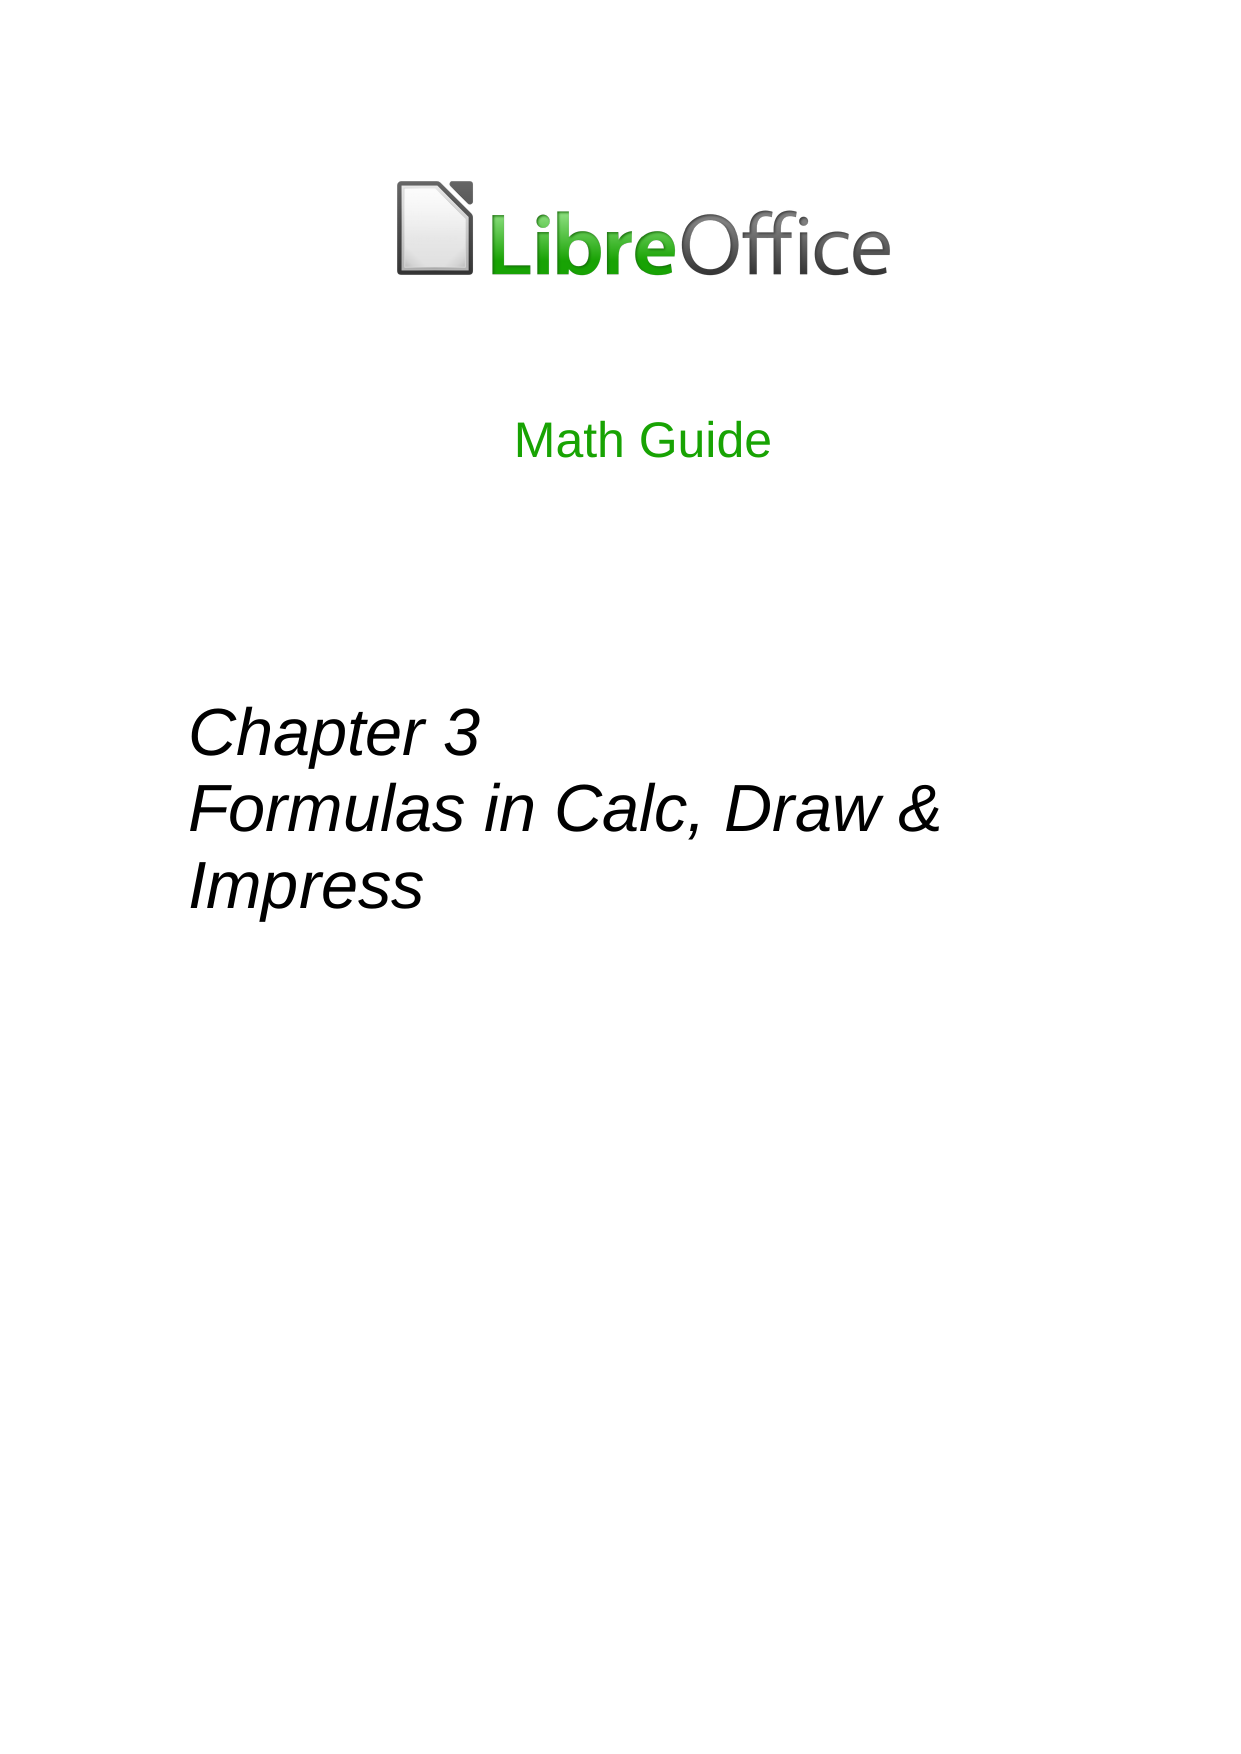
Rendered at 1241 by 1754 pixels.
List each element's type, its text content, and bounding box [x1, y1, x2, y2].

picture [392, 177, 893, 282]
text Math Guide [188, 410, 1098, 468]
title Chapter 3 Formulas in Calc, Draw & Impress [188, 693, 1098, 923]
